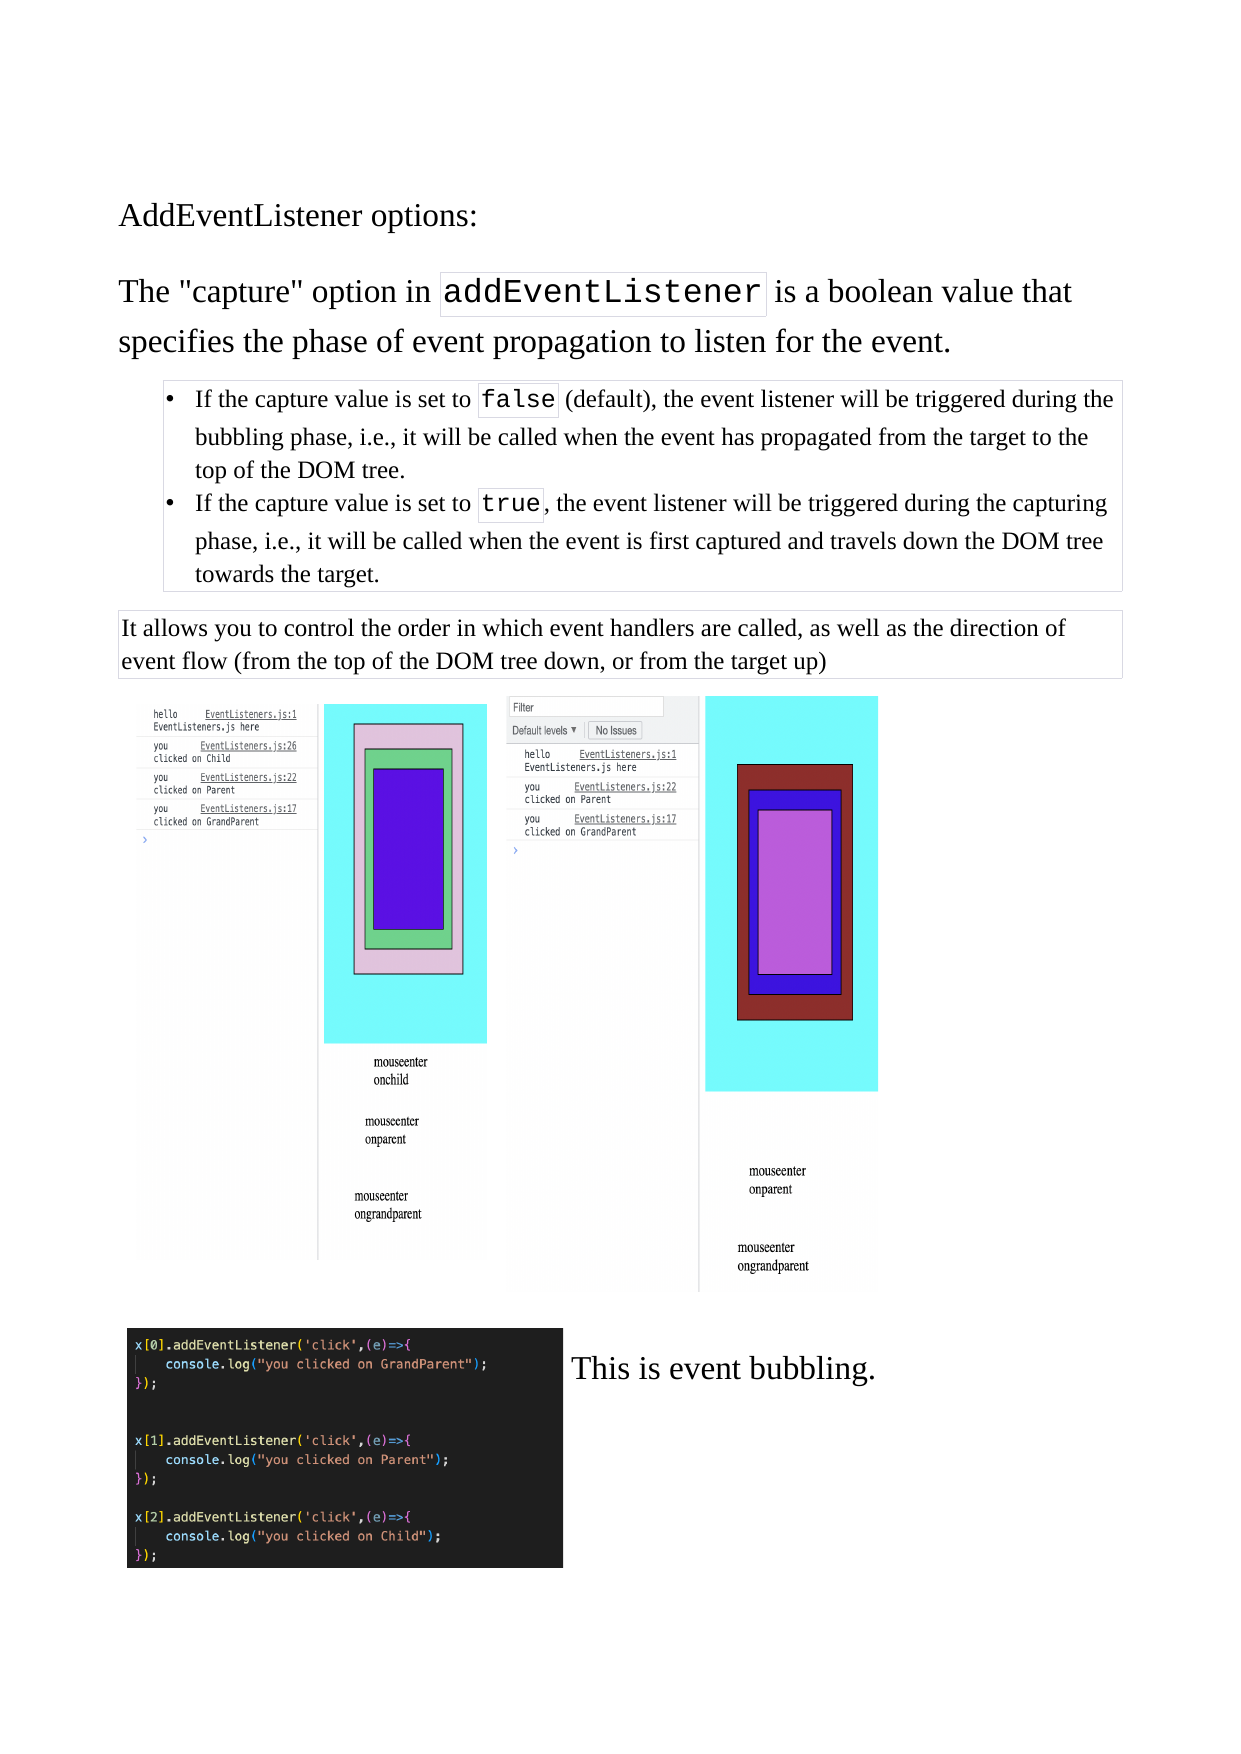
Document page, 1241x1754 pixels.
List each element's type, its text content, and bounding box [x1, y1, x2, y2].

text This is event bubbling. [564, 1348, 1122, 1387]
text It allows you to control the order in which event handlers are called, as well as the direction of event flow (from the top of the DOM tree down, or from the target up) [119, 611, 1122, 678]
list If the capture value is set to true, the event listener will be triggered during the capturing phase, i.e., it will be called when the event is first captured and travels down the DOM tree towards the target. [164, 485, 1122, 591]
picture [506, 696, 879, 1292]
text The "capture" option in addEventListener is a boolean value that specifies the phase of event propagation to listen for the event. [118, 271, 1122, 360]
picture [136, 704, 487, 1260]
text AddEventListener options: [118, 195, 1122, 233]
list If the capture value is set to false (default), the event listener will be triggered during the bubbling phase, i.e., it will be called when the event has propagated from the target to the top of the DOM tree. [164, 381, 1122, 483]
picture [127, 1328, 564, 1568]
